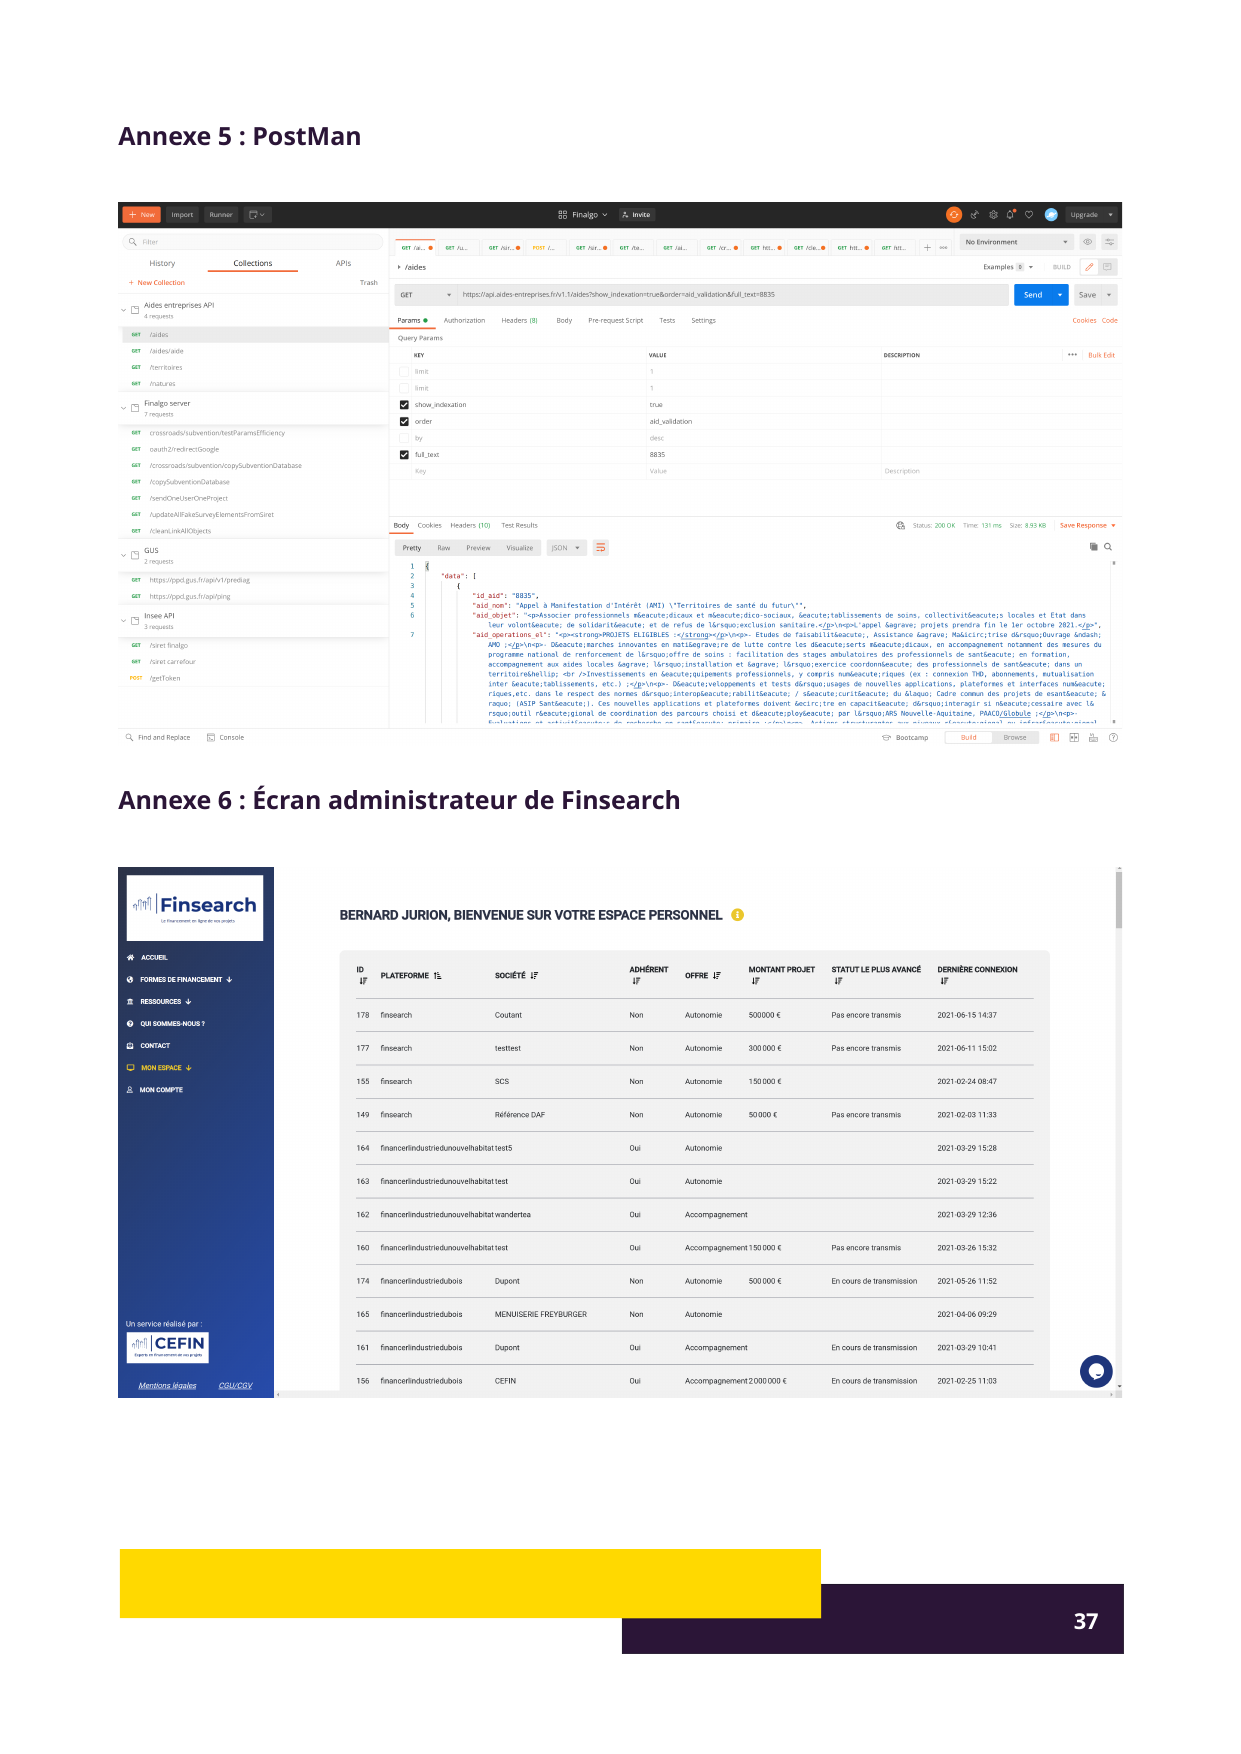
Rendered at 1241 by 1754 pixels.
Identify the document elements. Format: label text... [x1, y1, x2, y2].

subtitle Annexe 5 : PostMan [118, 118, 1122, 152]
subtitle [118, 190, 1122, 202]
picture [118, 202, 1123, 746]
picture [118, 867, 1123, 1398]
subtitle Annexe 6 : Écran administrateur de Finsearch [118, 746, 1122, 817]
picture [119, 1549, 1124, 1654]
